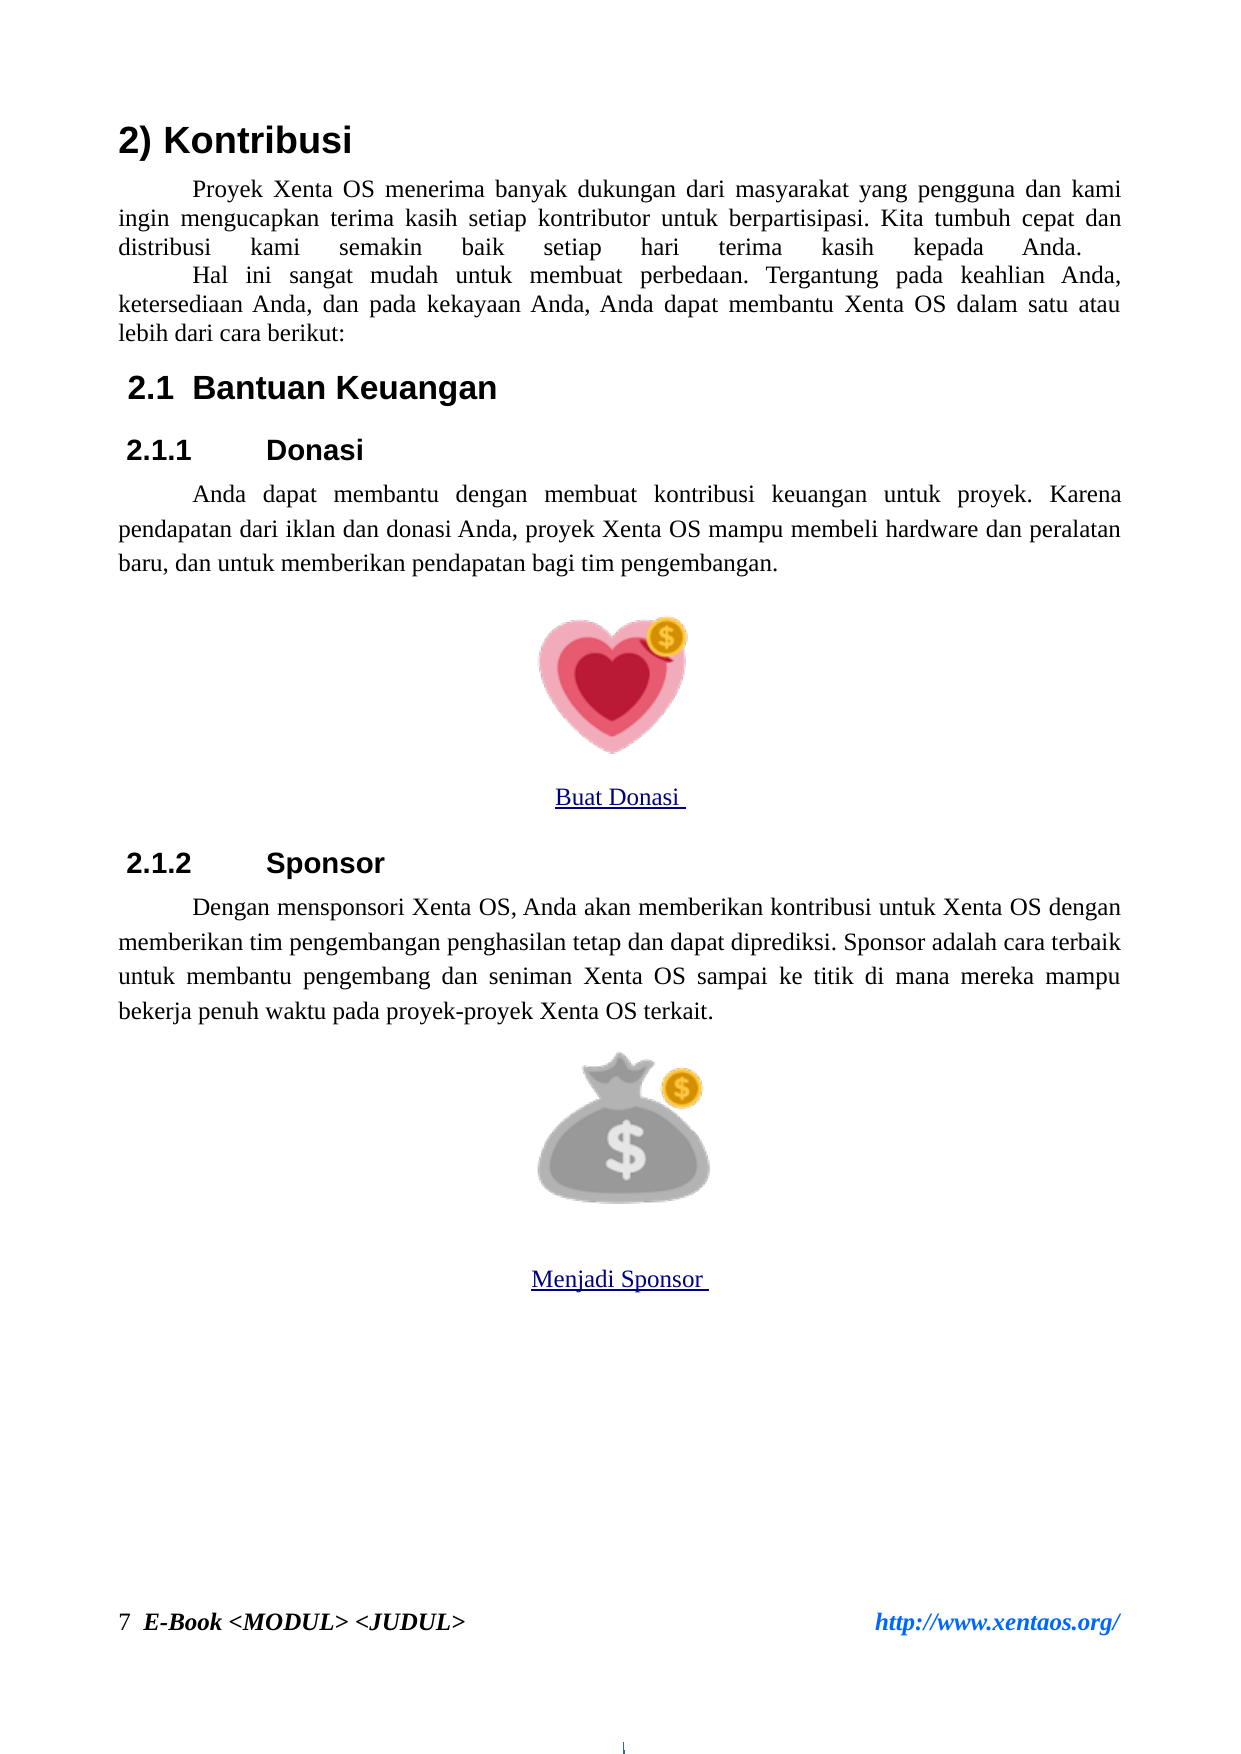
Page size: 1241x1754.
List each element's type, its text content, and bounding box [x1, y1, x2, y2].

picture [463, 583, 777, 777]
text Proyek Xenta OS menerima banyak dukungan dari masyarakat yang pengguna dan kami ingin mengucapkan terima kasih setiap kontributor untuk berpartisipasi. Kita tumbuh cepat dan distribusi kami semakin baik setiap hari terima kasih kepada Anda. Hal ini sangat mudah untuk membuat perbedaan. Tergantung pada keahlian Anda, ketersediaan Anda, dan pada kekayaan Anda, Anda dapat membantu Xenta OS dalam satu atau lebih dari cara berikut: [118, 174, 1122, 347]
subtitle Donasi [118, 433, 1122, 467]
subtitle Bantuan Keuangan [118, 368, 1122, 406]
text Buat Donasi [118, 782, 1122, 811]
text Dengan mensponsori Xenta OS, Anda akan memberikan kontribusi untuk Xenta OS dengan memberikan tim pengembangan penghasilan tetap dan dapat diprediksi. Sponsor adalah cara terbaik untuk membantu pengembang dan seniman Xenta OS sampai ke titik di mana mereka mampu bekerja penuh waktu pada proyek-proyek Xenta OS terkait. [118, 892, 1122, 1024]
text Menjadi Sponsor [118, 1264, 1122, 1293]
subtitle Kontribusi [118, 118, 1122, 162]
text Anda dapat membantu dengan membuat kontribusi keuangan untuk proyek. Karena pendapatan dari iklan dan donasi Anda, proyek Xenta OS mampu membeli hardware dan peralatan baru, dan untuk memberikan pendapatan bagi tim pengembangan. [118, 479, 1122, 577]
picture [463, 1030, 777, 1224]
subtitle Sponsor [118, 846, 1122, 880]
